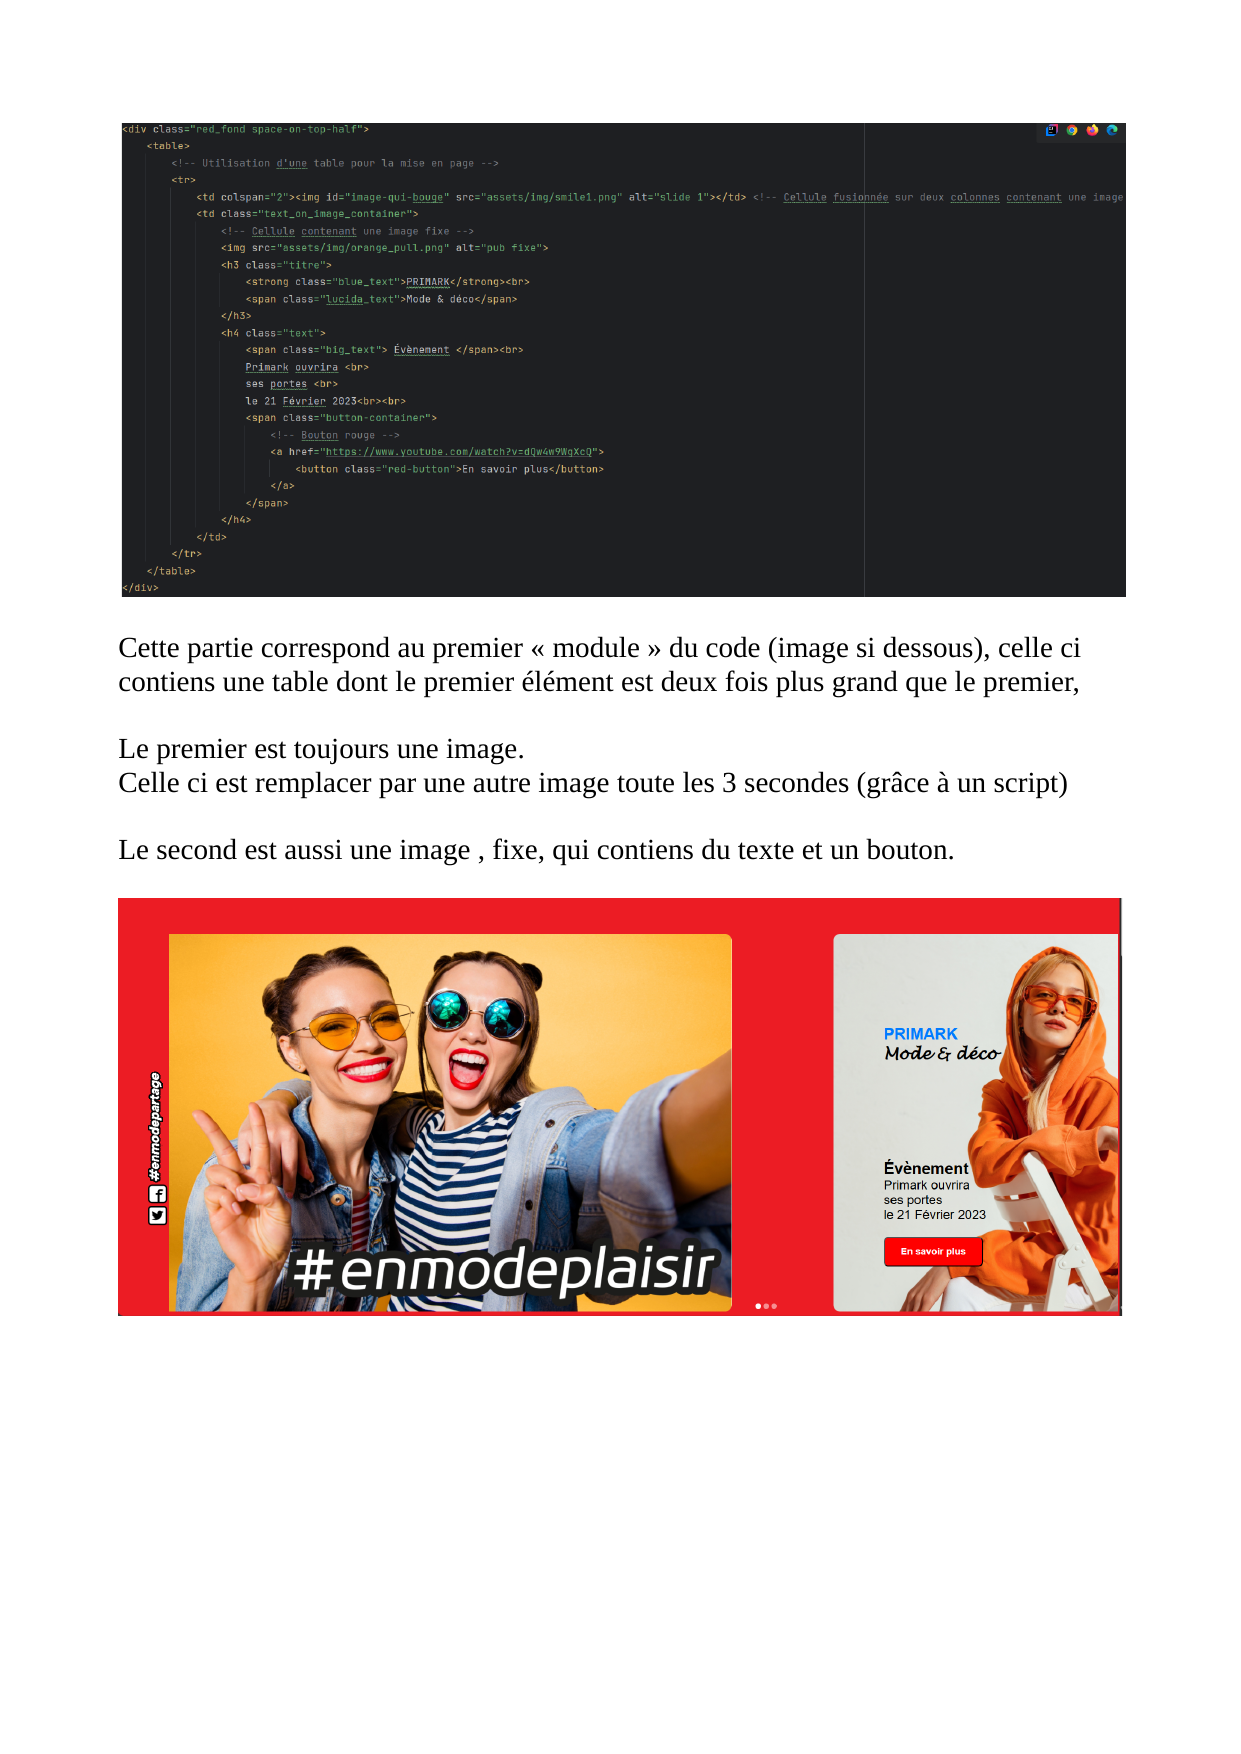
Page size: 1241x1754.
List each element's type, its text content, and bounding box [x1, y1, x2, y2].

text Le premier est toujours une image. [118, 731, 1122, 765]
picture [118, 898, 1123, 1316]
picture [121, 123, 1126, 597]
text Cette partie correspond au premier « module » du code (image si dessous), celle ci contiens une table dont le premier élément est deux fois plus grand que le premier, [118, 631, 1122, 698]
text Le second est aussi une image , fixe, qui contiens du texte et un bouton. [118, 832, 1122, 865]
text Celle ci est remplacer par une autre image toute les 3 secondes (grâce à un script) [118, 765, 1122, 798]
